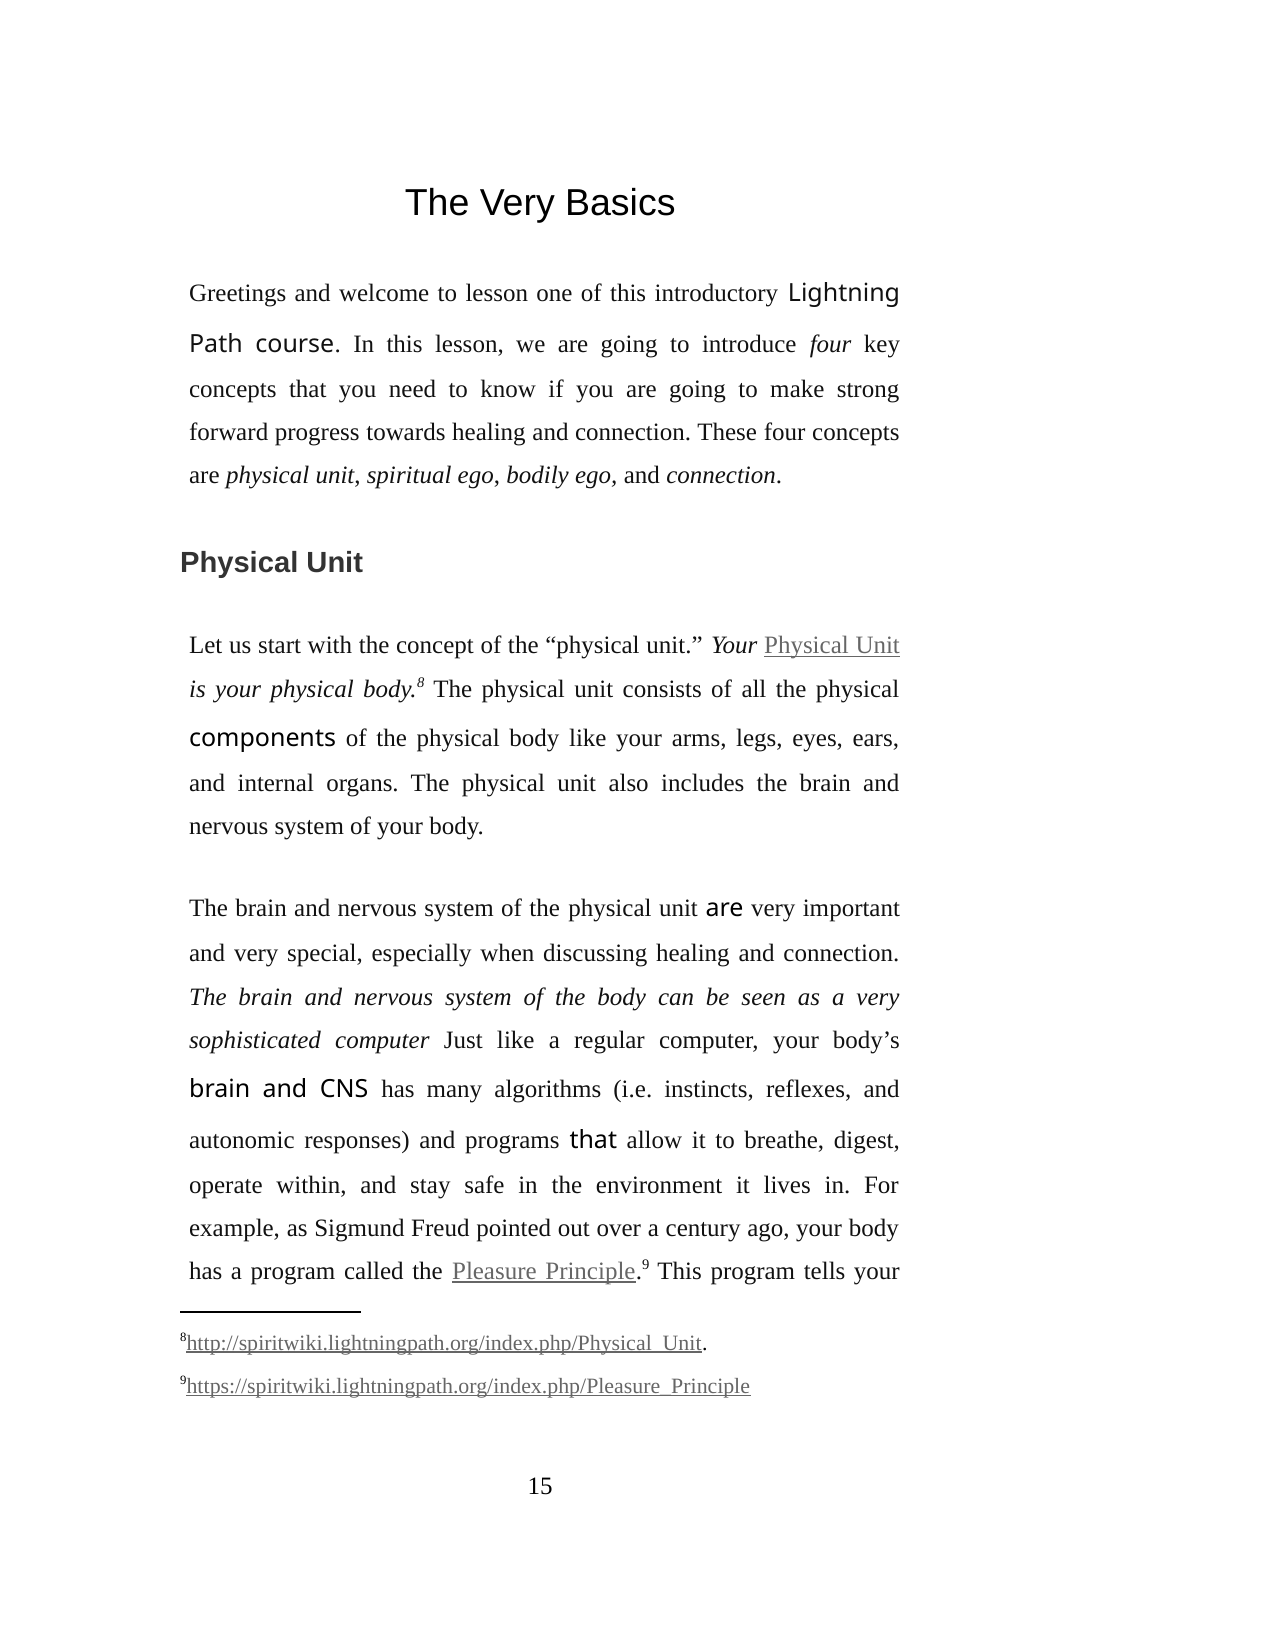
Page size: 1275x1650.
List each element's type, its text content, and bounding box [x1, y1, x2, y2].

text https://spiritwiki.lightningpath.org/index.php/Pleasure_Principle [750, 1373, 900, 1398]
text The brain and nervous system of the physical unit are very important and very special, especially when discussing healing and connection. The brain and nervous system of the body can be seen as a very sophisticated computer Just like a regular computer, your body’s brain and CNS has many algorithms (i.e. instincts, reflexes, and autonomic responses) and programs that allow it to breathe, digest, operate within, and stay safe in the environment it lives in. For example, as Sigmund Freud pointed out over a century ago, your body has a program called the Pleasure Principle. This program tells your [189, 890, 900, 1285]
text http://spiritwiki.lightningpath.org/index.php/Physical_Unit. [180, 1329, 900, 1355]
text Let us start with the concept of the “physical unit.” Your Physical Unit is your physical body. The physical unit consists of all the physical components of the physical body like your arms, legs, eyes, ears, and internal organs. The physical unit also includes the brain and nervous system of your body. [189, 631, 900, 840]
text Greetings and welcome to lesson one of this introductory Lightning Path course. In this lesson, we are going to introduce four key concepts that you need to know if you are going to make strong forward progress towards healing and connection. These four concepts are physical unit, spiritual ego, bodily ego, and connection. [189, 274, 900, 489]
subtitle Physical Unit [180, 545, 900, 578]
subtitle The Very Basics [180, 180, 900, 223]
